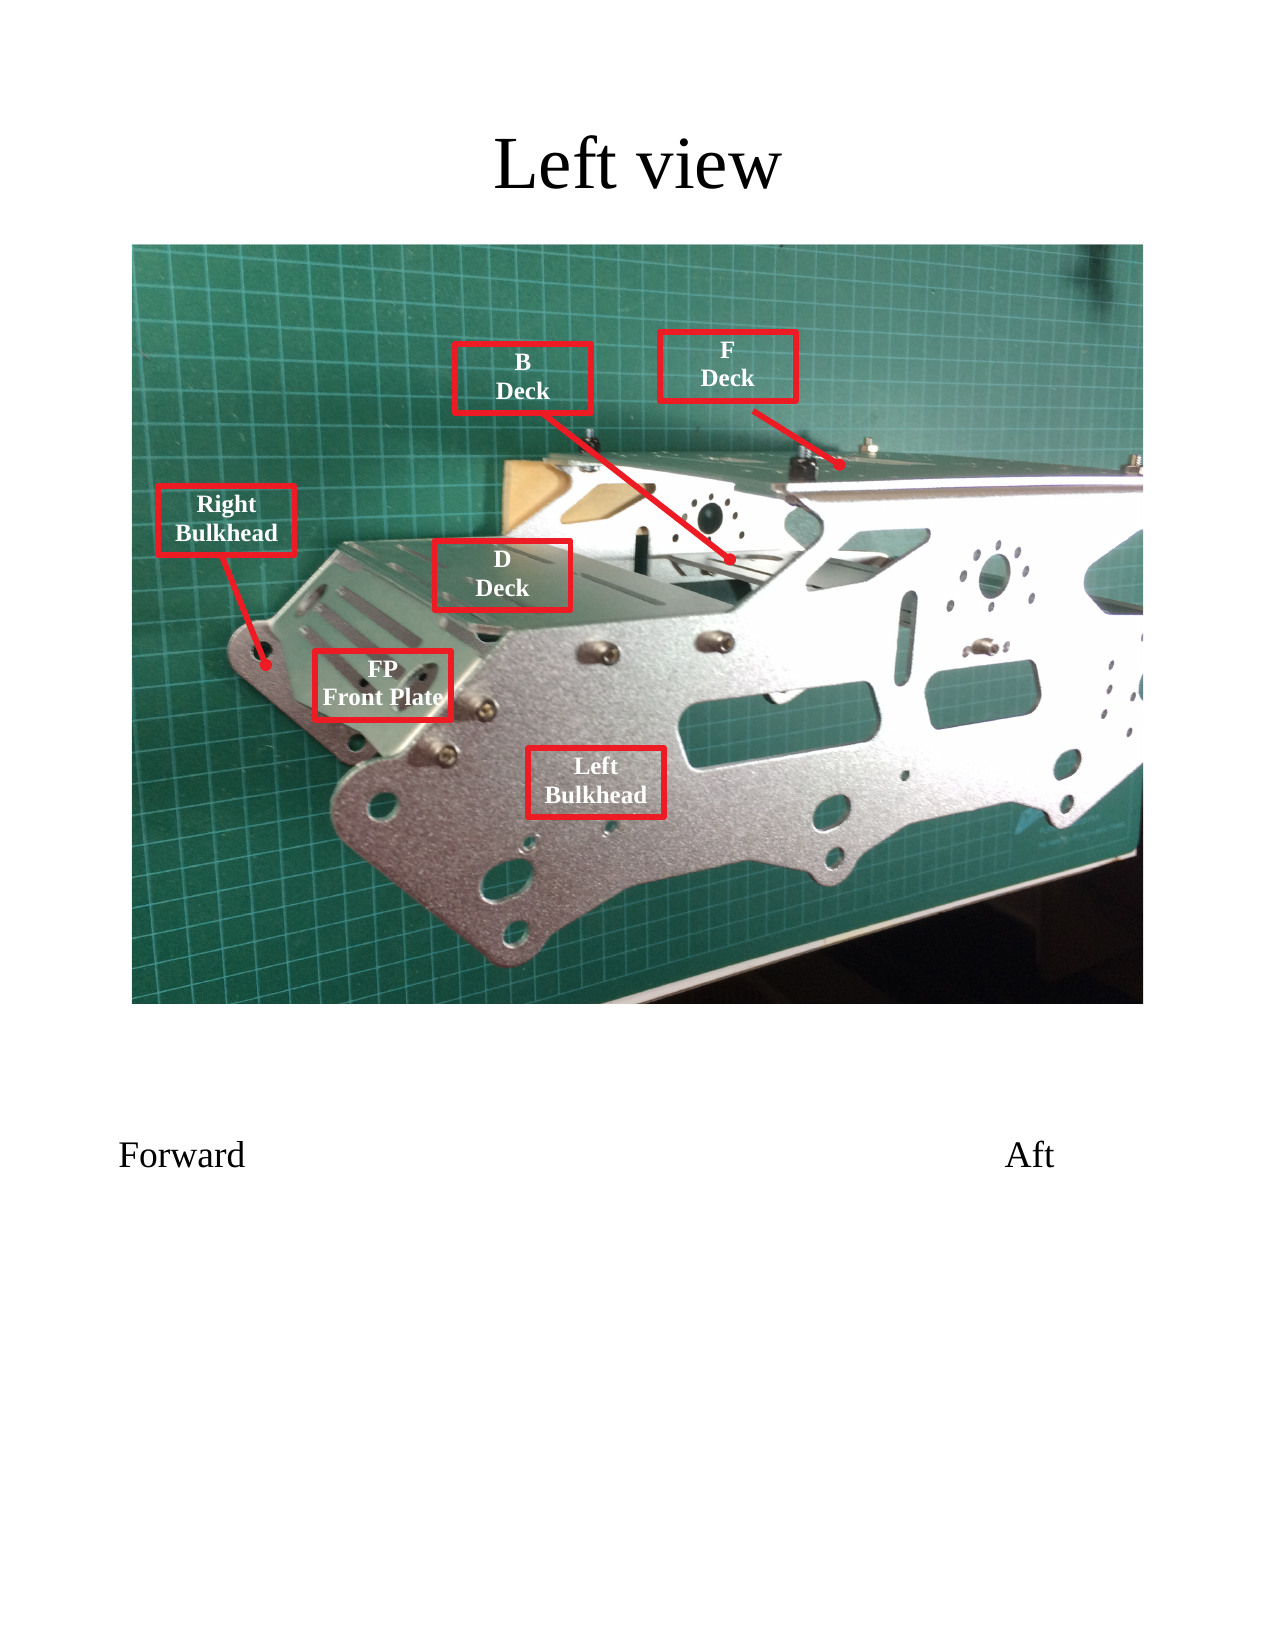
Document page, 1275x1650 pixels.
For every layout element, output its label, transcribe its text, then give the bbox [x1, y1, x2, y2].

text Forward Aft [118, 1133, 1157, 1176]
picture [133, 245, 1143, 1004]
text Left view [118, 118, 1157, 204]
